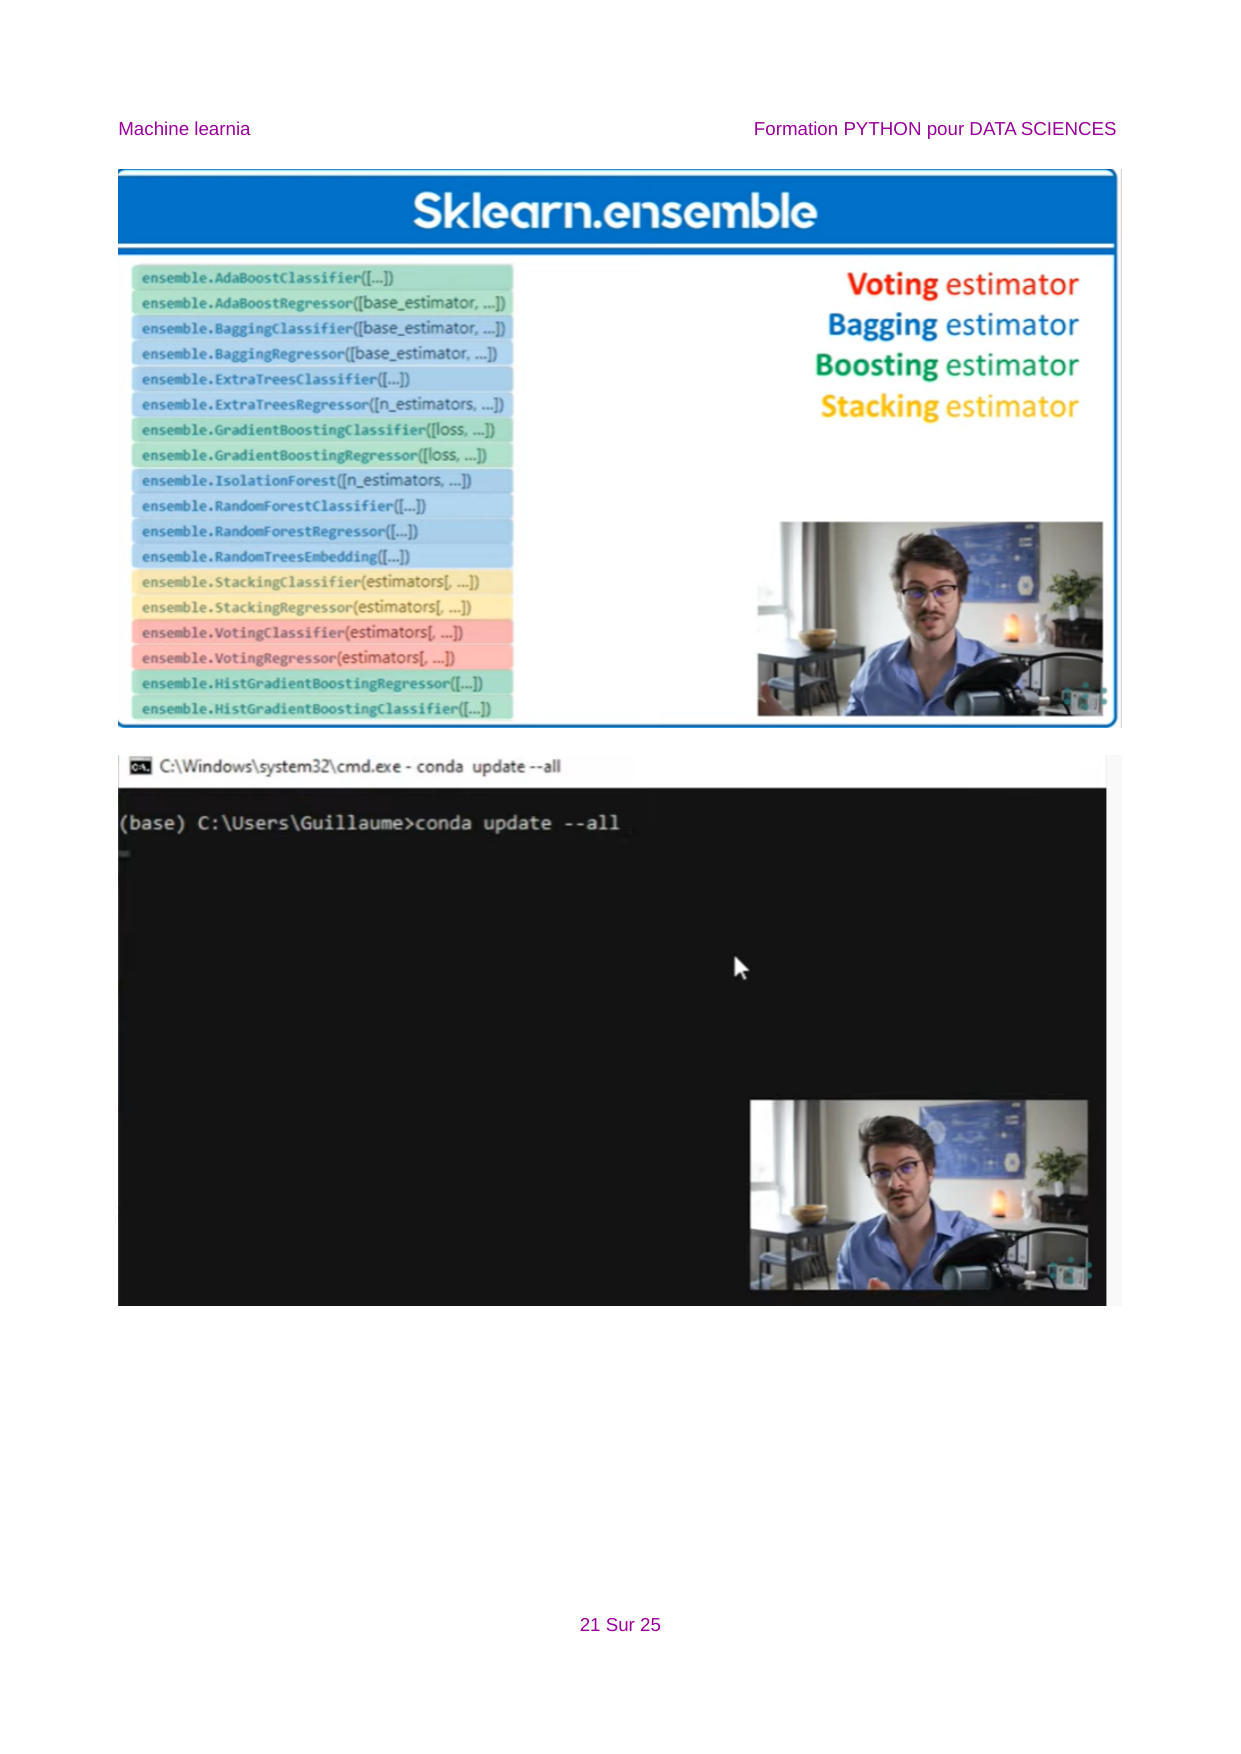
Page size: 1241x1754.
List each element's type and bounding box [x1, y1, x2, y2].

picture [118, 169, 1122, 728]
picture [118, 755, 1122, 1306]
